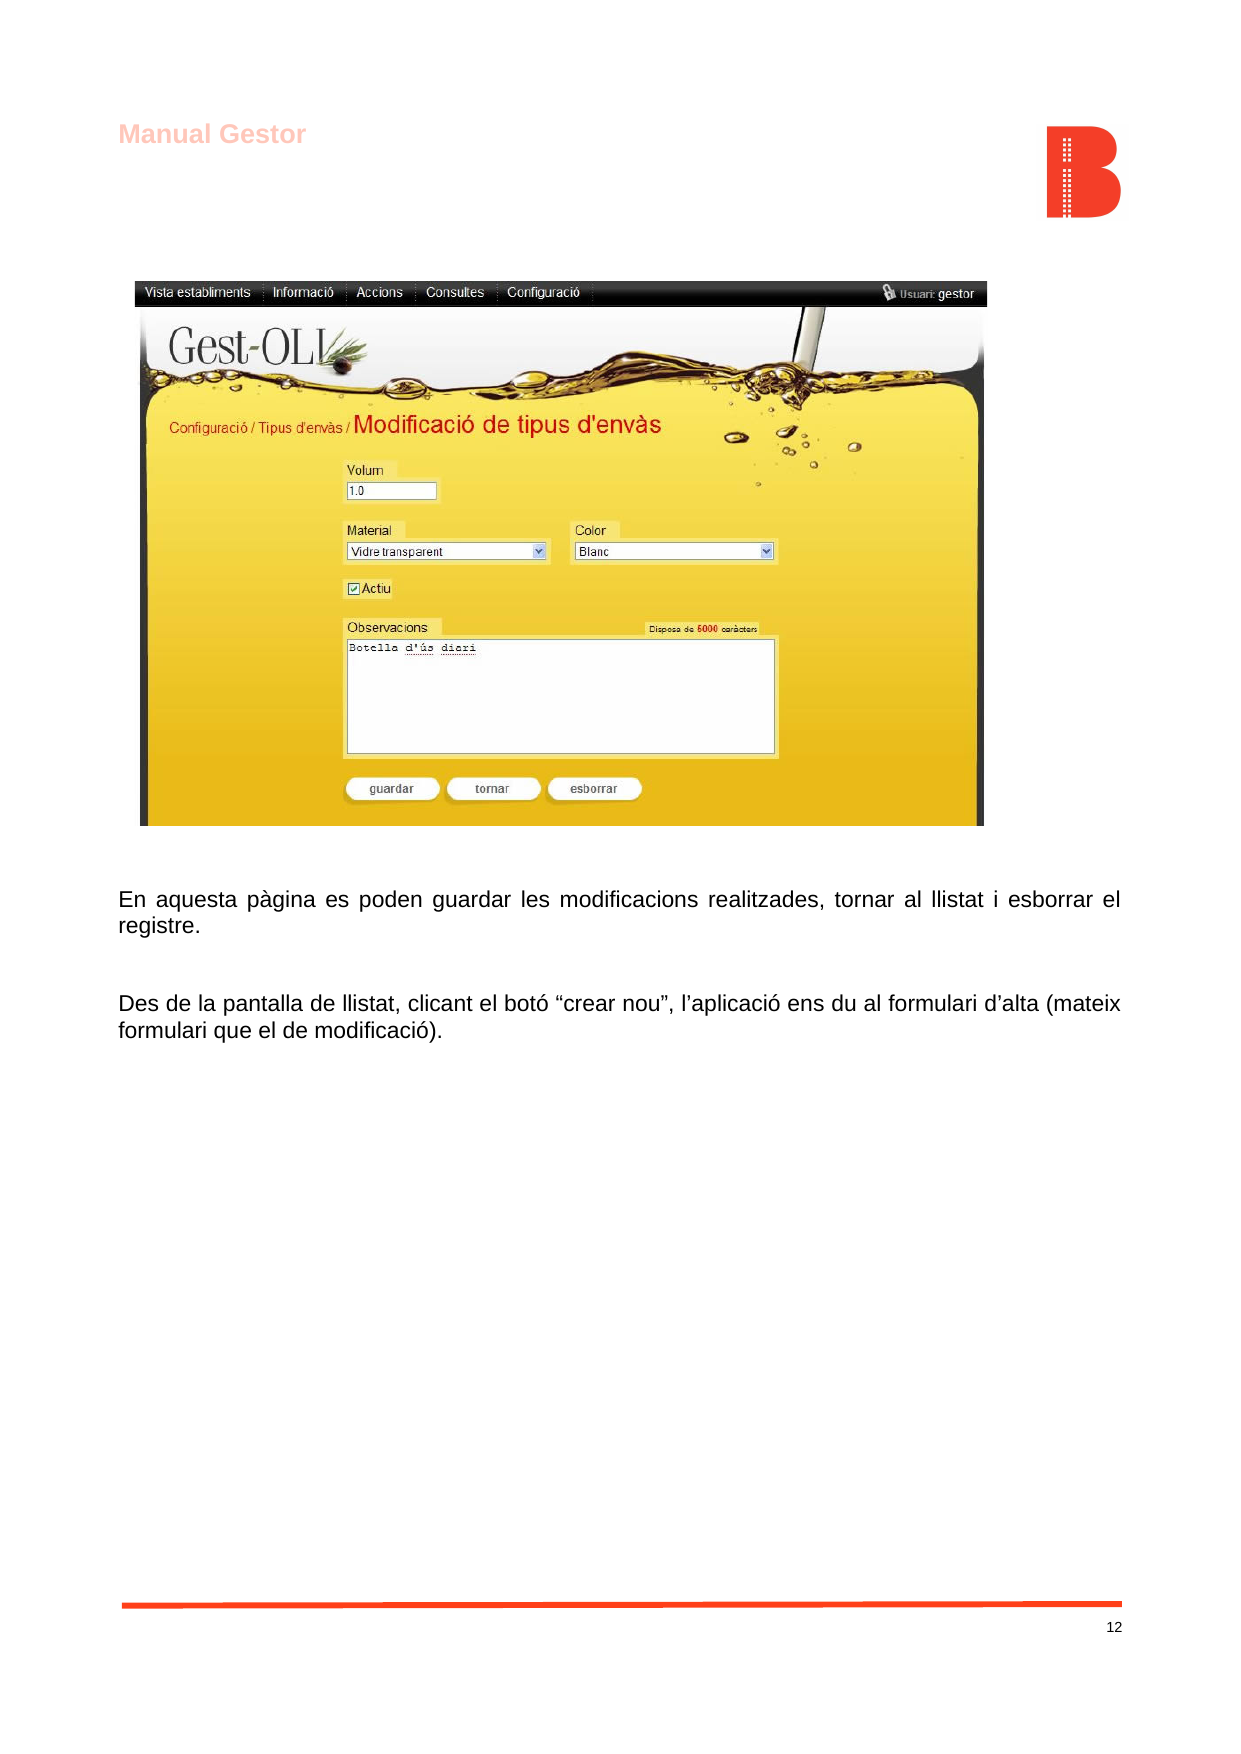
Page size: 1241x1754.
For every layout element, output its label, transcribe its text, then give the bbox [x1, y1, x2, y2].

picture [1036, 124, 1130, 221]
picture [134, 281, 988, 826]
text Des de la pantalla de llistat, clicant el botó “crear nou”, l’aplicació ens du al formulari d’alta (mateix formulari que el de modificació). [118, 990, 1122, 1043]
text En aquesta pàgina es poden guardar les modificacions realitzades, tornar al llistat i esborrar el registre. [118, 886, 1122, 939]
